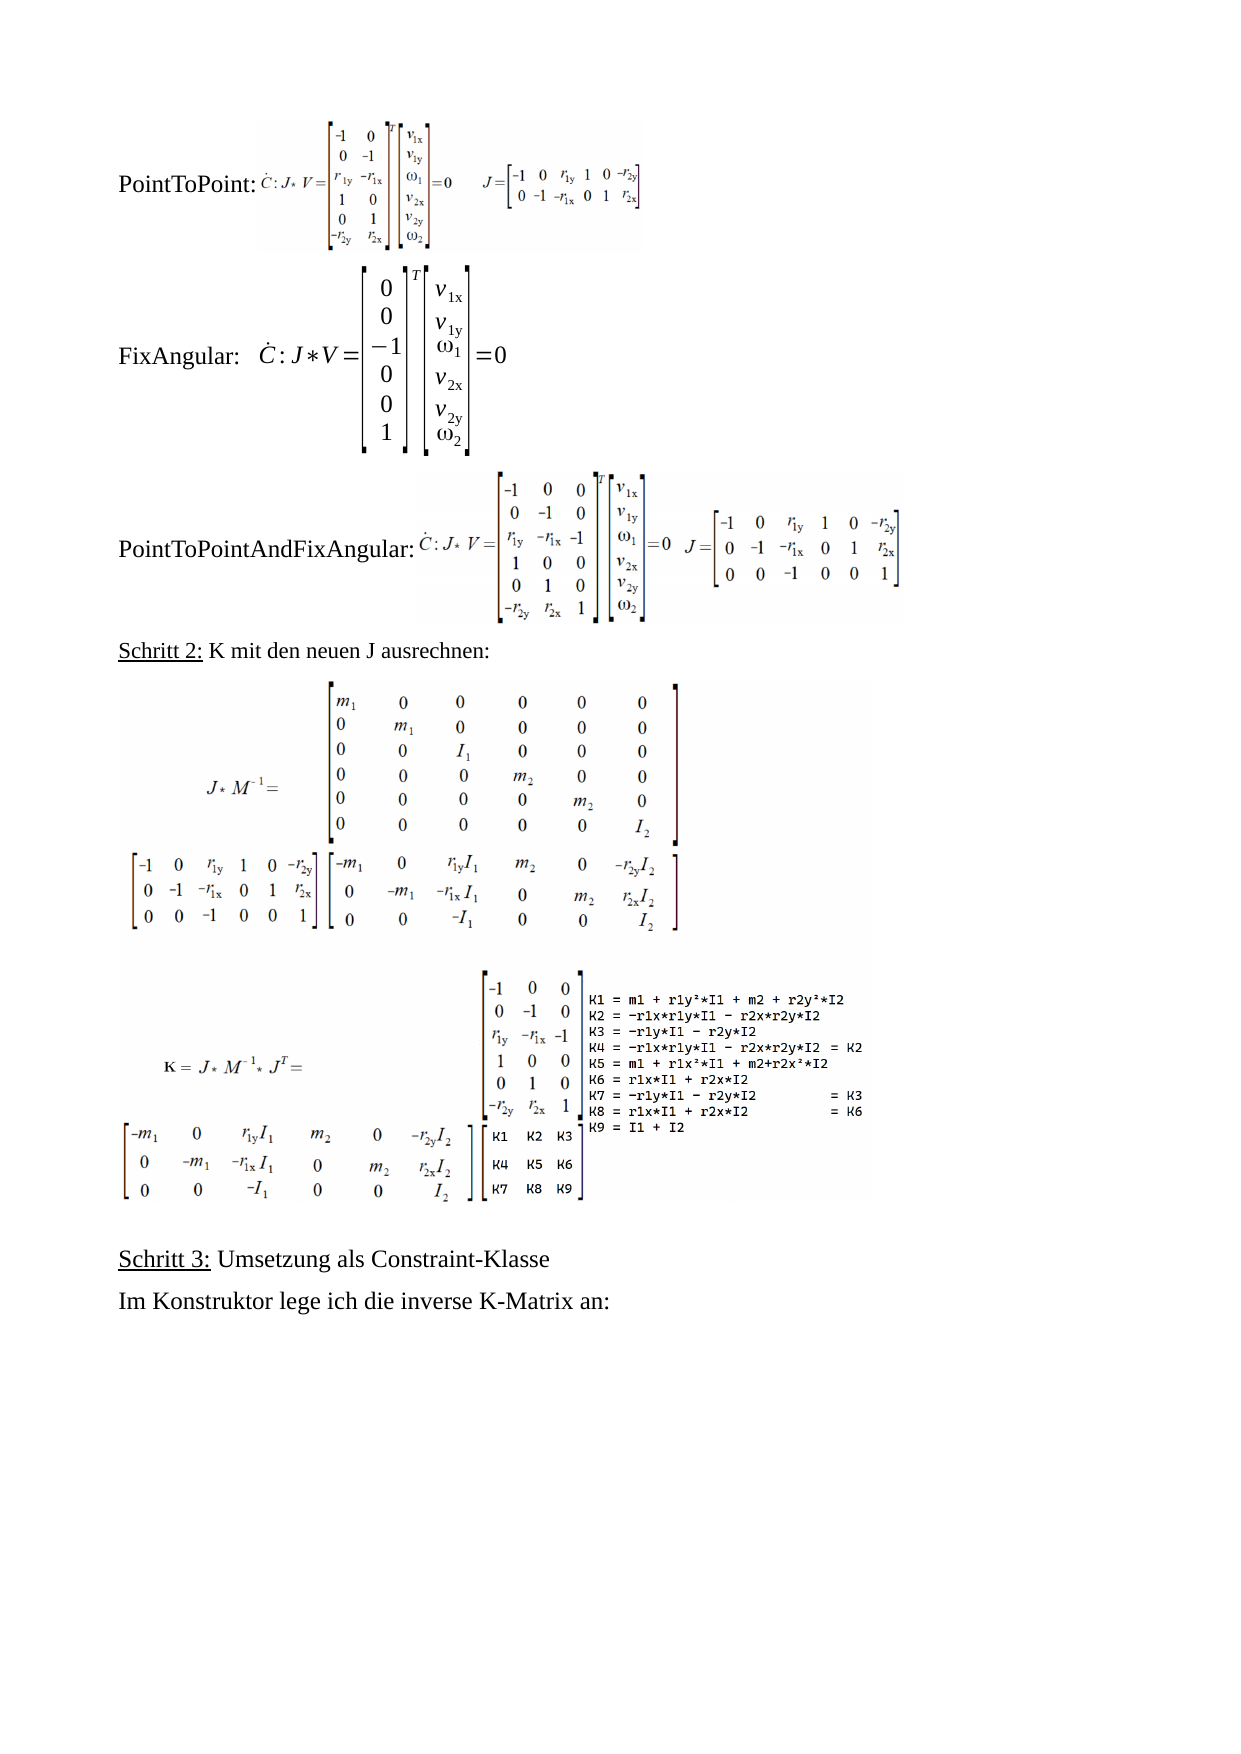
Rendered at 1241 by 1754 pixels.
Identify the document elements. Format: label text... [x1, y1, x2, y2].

text Schritt 3: Umsetzung als Constraint-Klasse [118, 1244, 1122, 1273]
text [644, 118, 1122, 253]
text FixAngular: [118, 265, 1122, 458]
text [904, 471, 1122, 625]
picture [118, 676, 872, 1204]
text Im Konstruktor lege ich die inverse K-Matrix an: [118, 1286, 1122, 1314]
text PointToPoint: [118, 118, 256, 253]
picture [256, 118, 644, 253]
text PointToPointAndFixAngular: [118, 471, 415, 625]
text Schritt 2: K mit den neuen J ausrechnen: [118, 638, 1122, 664]
picture [415, 470, 904, 626]
